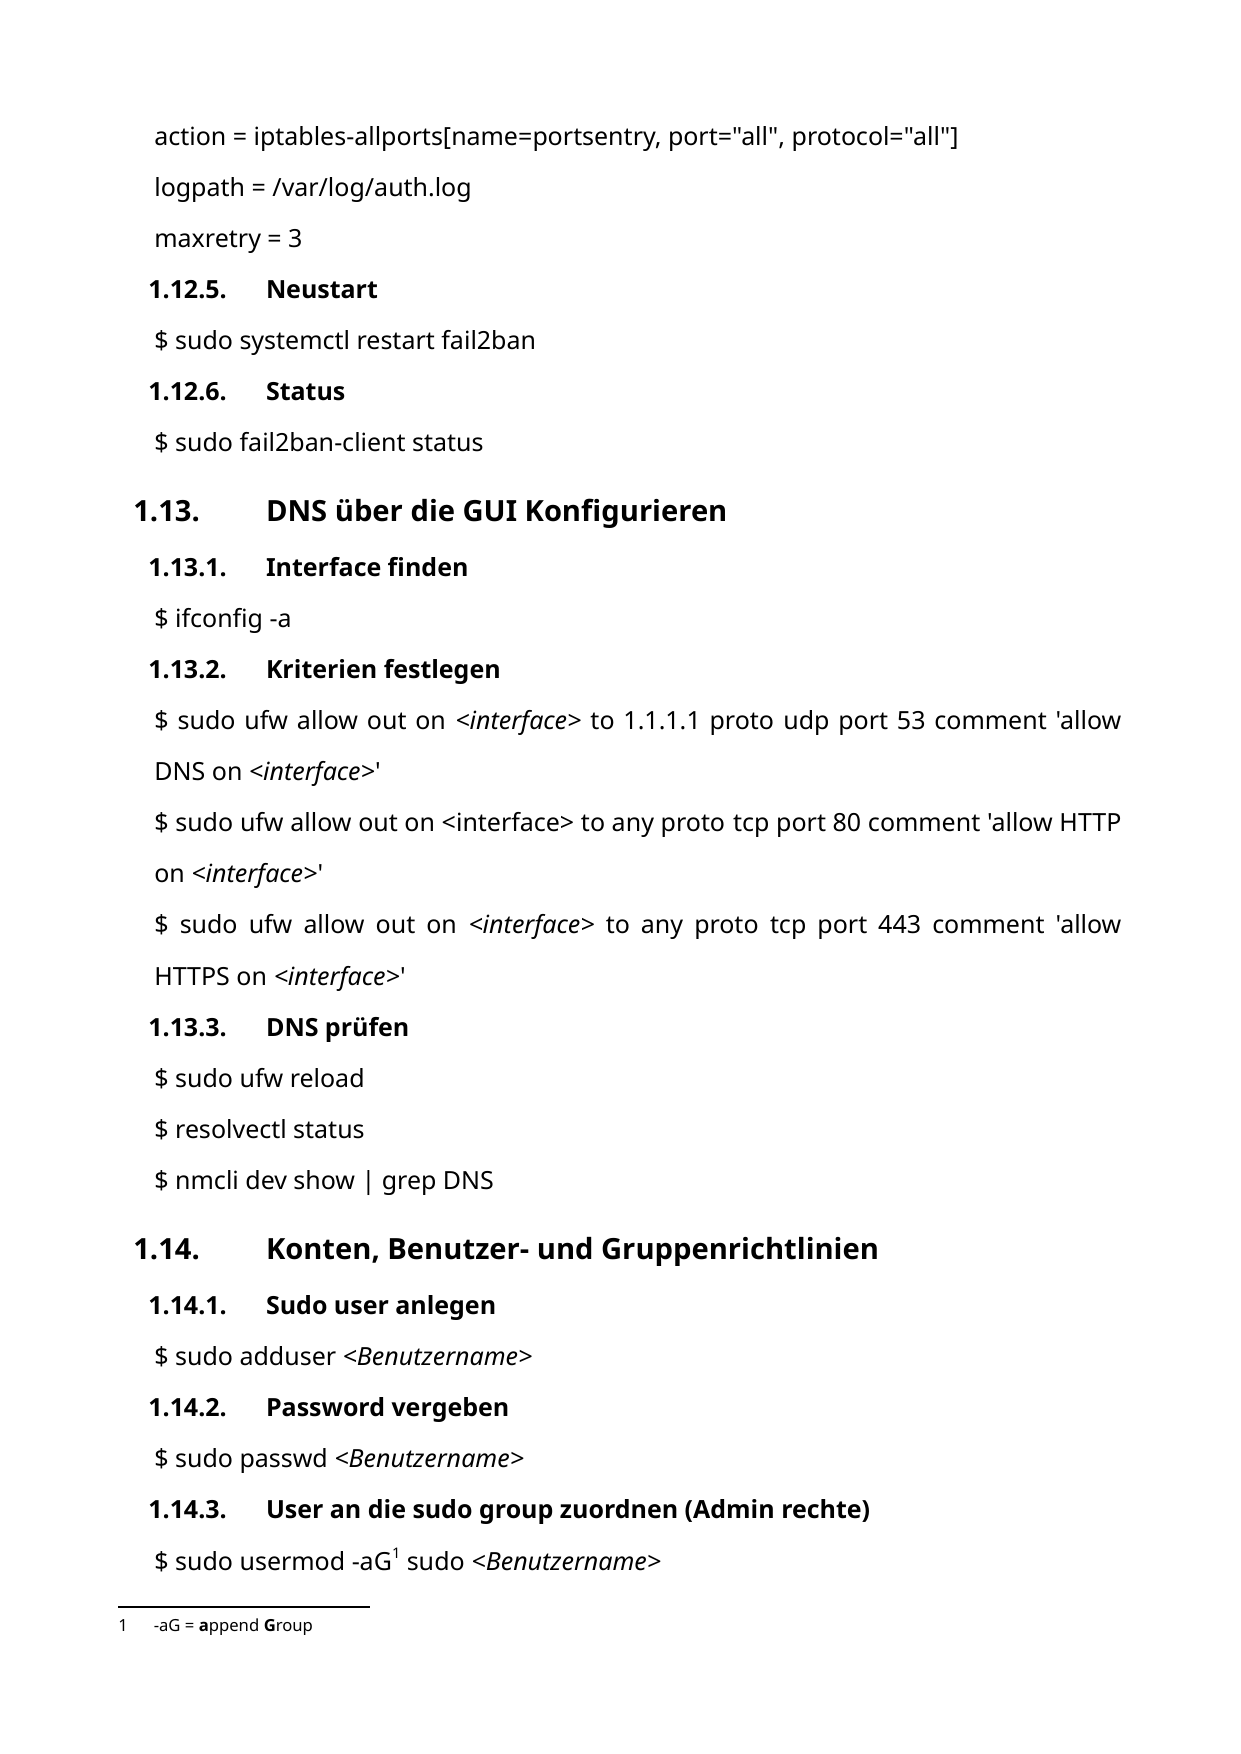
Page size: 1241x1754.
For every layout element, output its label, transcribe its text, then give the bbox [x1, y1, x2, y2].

subtitle Neustart [118, 271, 1122, 305]
text maxretry = 3 [154, 220, 1122, 254]
text $ sudo ufw allow out on <interface> to any proto tcp port 80 comment 'allow HTTP on <interface>' [154, 805, 1122, 890]
subtitle Konten, Benutzer- und Gruppenrichtlinien [118, 1228, 1122, 1268]
text $ sudo passwd <Benutzername> [154, 1441, 1122, 1475]
text $ sudo ufw reload [154, 1060, 1122, 1094]
text $ sudo ufw allow out on <interface> to any proto tcp port 443 comment 'allow HTTPS on <interface>' [154, 907, 1122, 992]
text $ sudo fail2ban-client status [154, 424, 1122, 458]
text $ sudo usermod -aG sudo <Benutzername> [154, 1543, 1122, 1577]
subtitle Status [118, 373, 1122, 407]
text $ sudo adduser <Benutzername> [154, 1339, 1122, 1373]
text -aG = append Group [118, 1613, 1122, 1636]
subtitle Password vergeben [118, 1390, 1122, 1424]
text $ ifconfig -a [154, 601, 1122, 635]
subtitle DNS über die GUI Konfigurieren [118, 490, 1122, 530]
subtitle Interface finden [118, 550, 1122, 584]
text $ nmcli dev show | grep DNS [154, 1162, 1122, 1196]
text $ resolvectl status [154, 1111, 1122, 1145]
subtitle User an die sudo group zuordnen (Admin rechte) [118, 1492, 1122, 1526]
subtitle DNS prüfen [118, 1009, 1122, 1043]
subtitle Kriterien festlegen [118, 652, 1122, 686]
text $ sudo systemctl restart fail2ban [154, 322, 1122, 356]
subtitle Sudo user anlegen [118, 1288, 1122, 1322]
text $ sudo ufw allow out on <interface> to 1.1.1.1 proto udp port 53 comment 'allow DNS on <interface>' [154, 703, 1122, 788]
text logpath = /var/log/auth.log [154, 169, 1122, 203]
text action = iptables-allports[name=portsentry, port="all", protocol="all"] [154, 118, 1122, 152]
